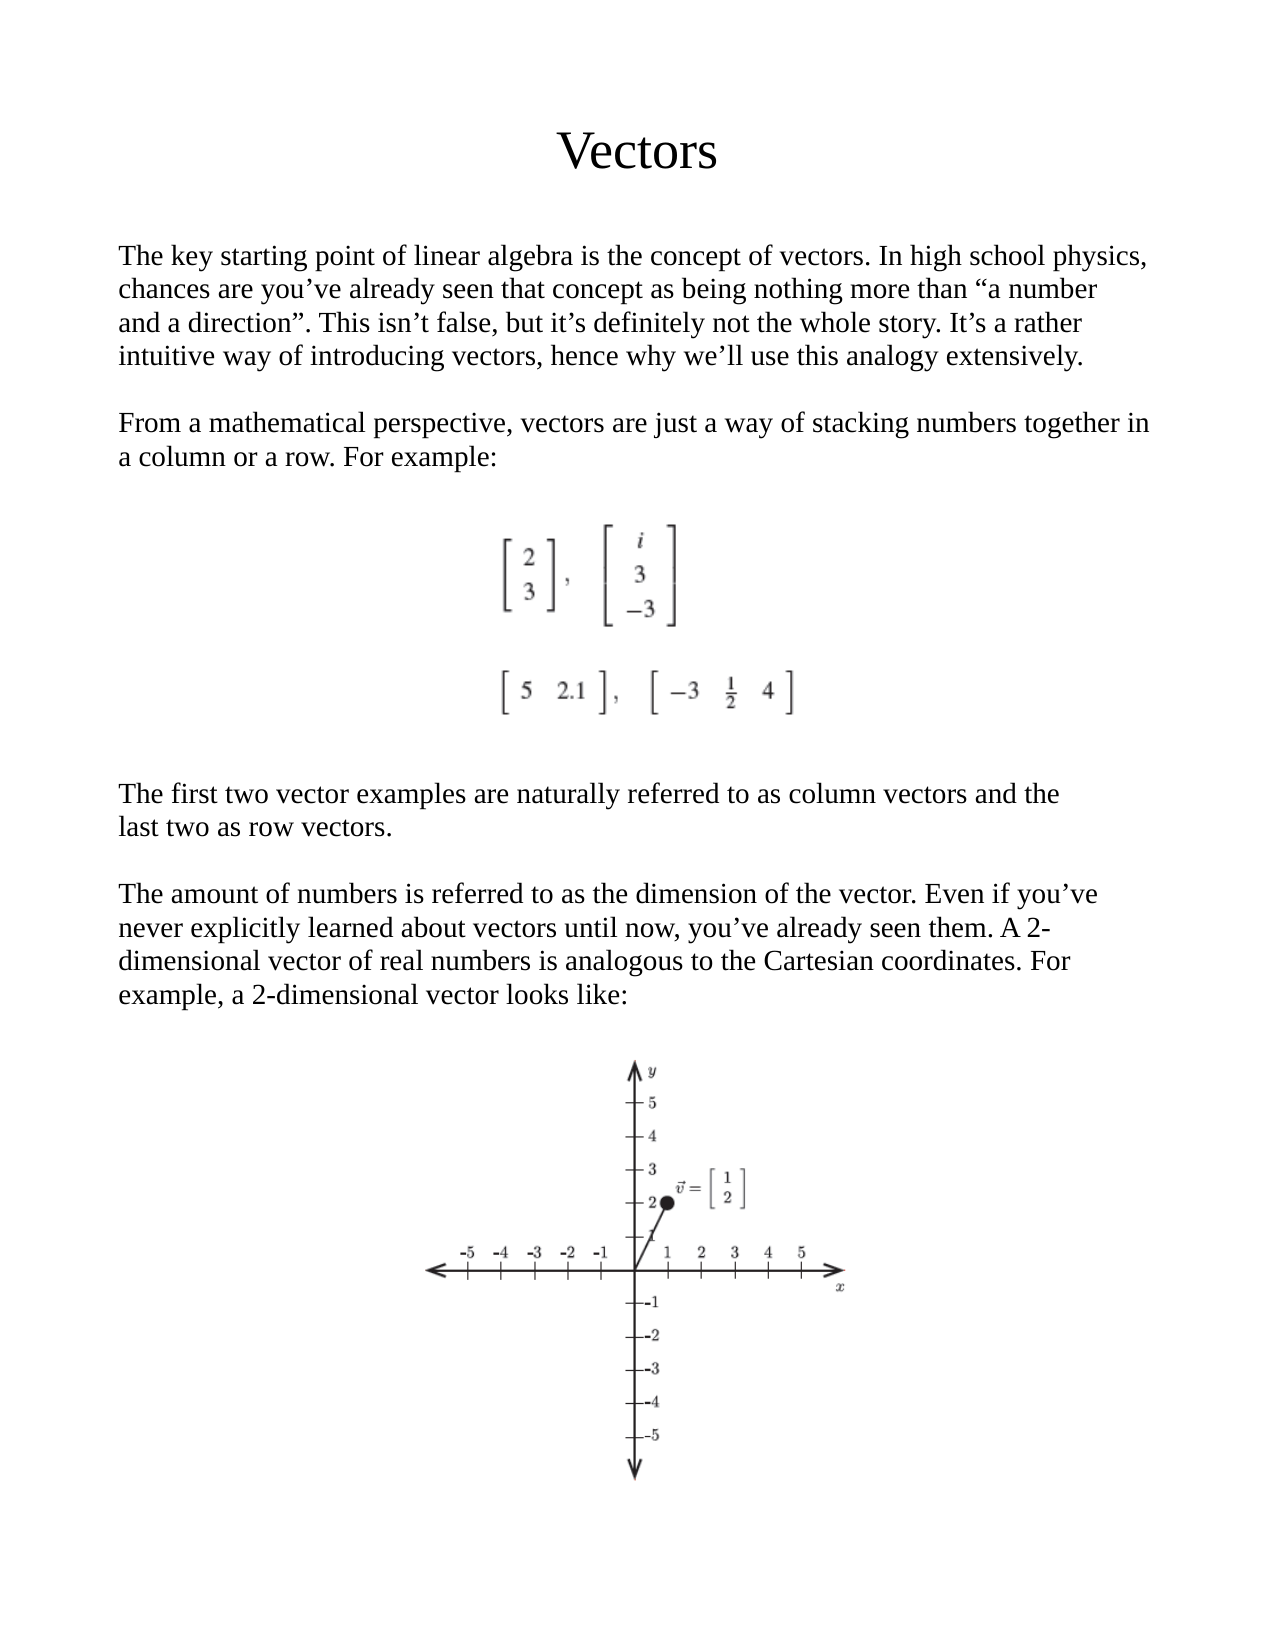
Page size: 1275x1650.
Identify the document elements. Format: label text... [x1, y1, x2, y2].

text The key starting point of linear algebra is the concept of vectors. In high school physics, chances are you’ve already seen that concept as being nothing more than “a number [118, 238, 1157, 305]
text The first two vector examples are naturally referred to as column vectors and the [118, 776, 1157, 809]
picture [464, 506, 811, 743]
text From a mathematical perspective, vectors are just a way of stacking numbers together in a column or a row. For example: [118, 406, 1157, 473]
text Vectors [118, 118, 1157, 180]
text and a direction”. This isn’t false, but it’s definitely not the whole story. It’s a rather intuitive way of introducing vectors, hence why we’ll use this analogy extensively. [118, 305, 1157, 372]
picture [399, 1044, 876, 1493]
text The amount of numbers is referred to as the dimension of the vector. Even if you’ve never explicitly learned about vectors until now, you’ve already seen them. A 2-dimensional vector of real numbers is analogous to the Cartesian coordinates. For example, a 2-dimensional vector looks like: [118, 876, 1157, 1011]
text last two as row vectors. [118, 809, 1157, 843]
